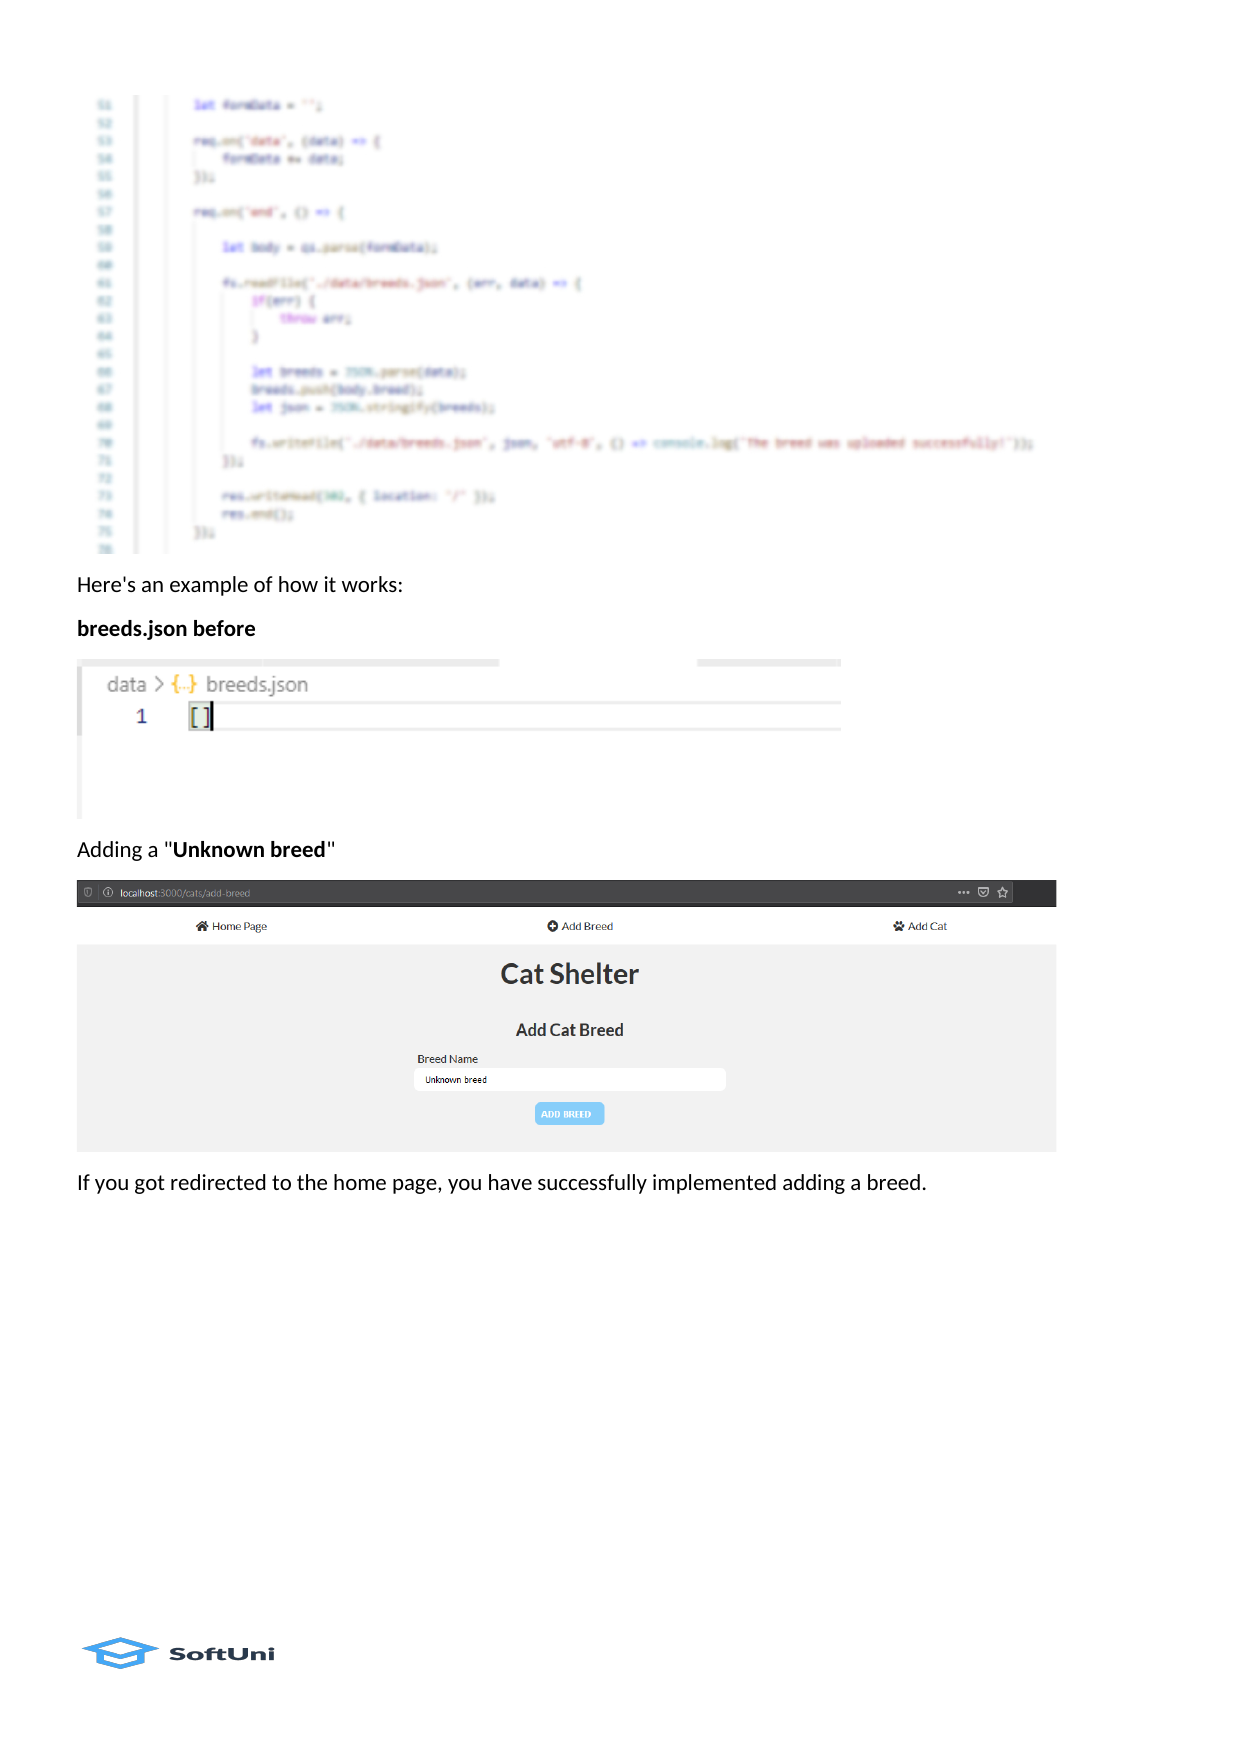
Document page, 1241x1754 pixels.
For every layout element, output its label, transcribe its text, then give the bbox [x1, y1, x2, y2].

text breeds.json before [77, 614, 1163, 642]
picture [75, 1635, 281, 1672]
picture [76, 95, 1057, 554]
picture [76, 659, 841, 819]
text If you got redirected to the home page, you have successfully implemented adding a breed. [77, 1168, 1163, 1196]
text Here's an example of how it works: [77, 570, 1163, 598]
picture [76, 880, 1057, 1152]
text Adding a "Unknown breed" [77, 835, 1163, 863]
